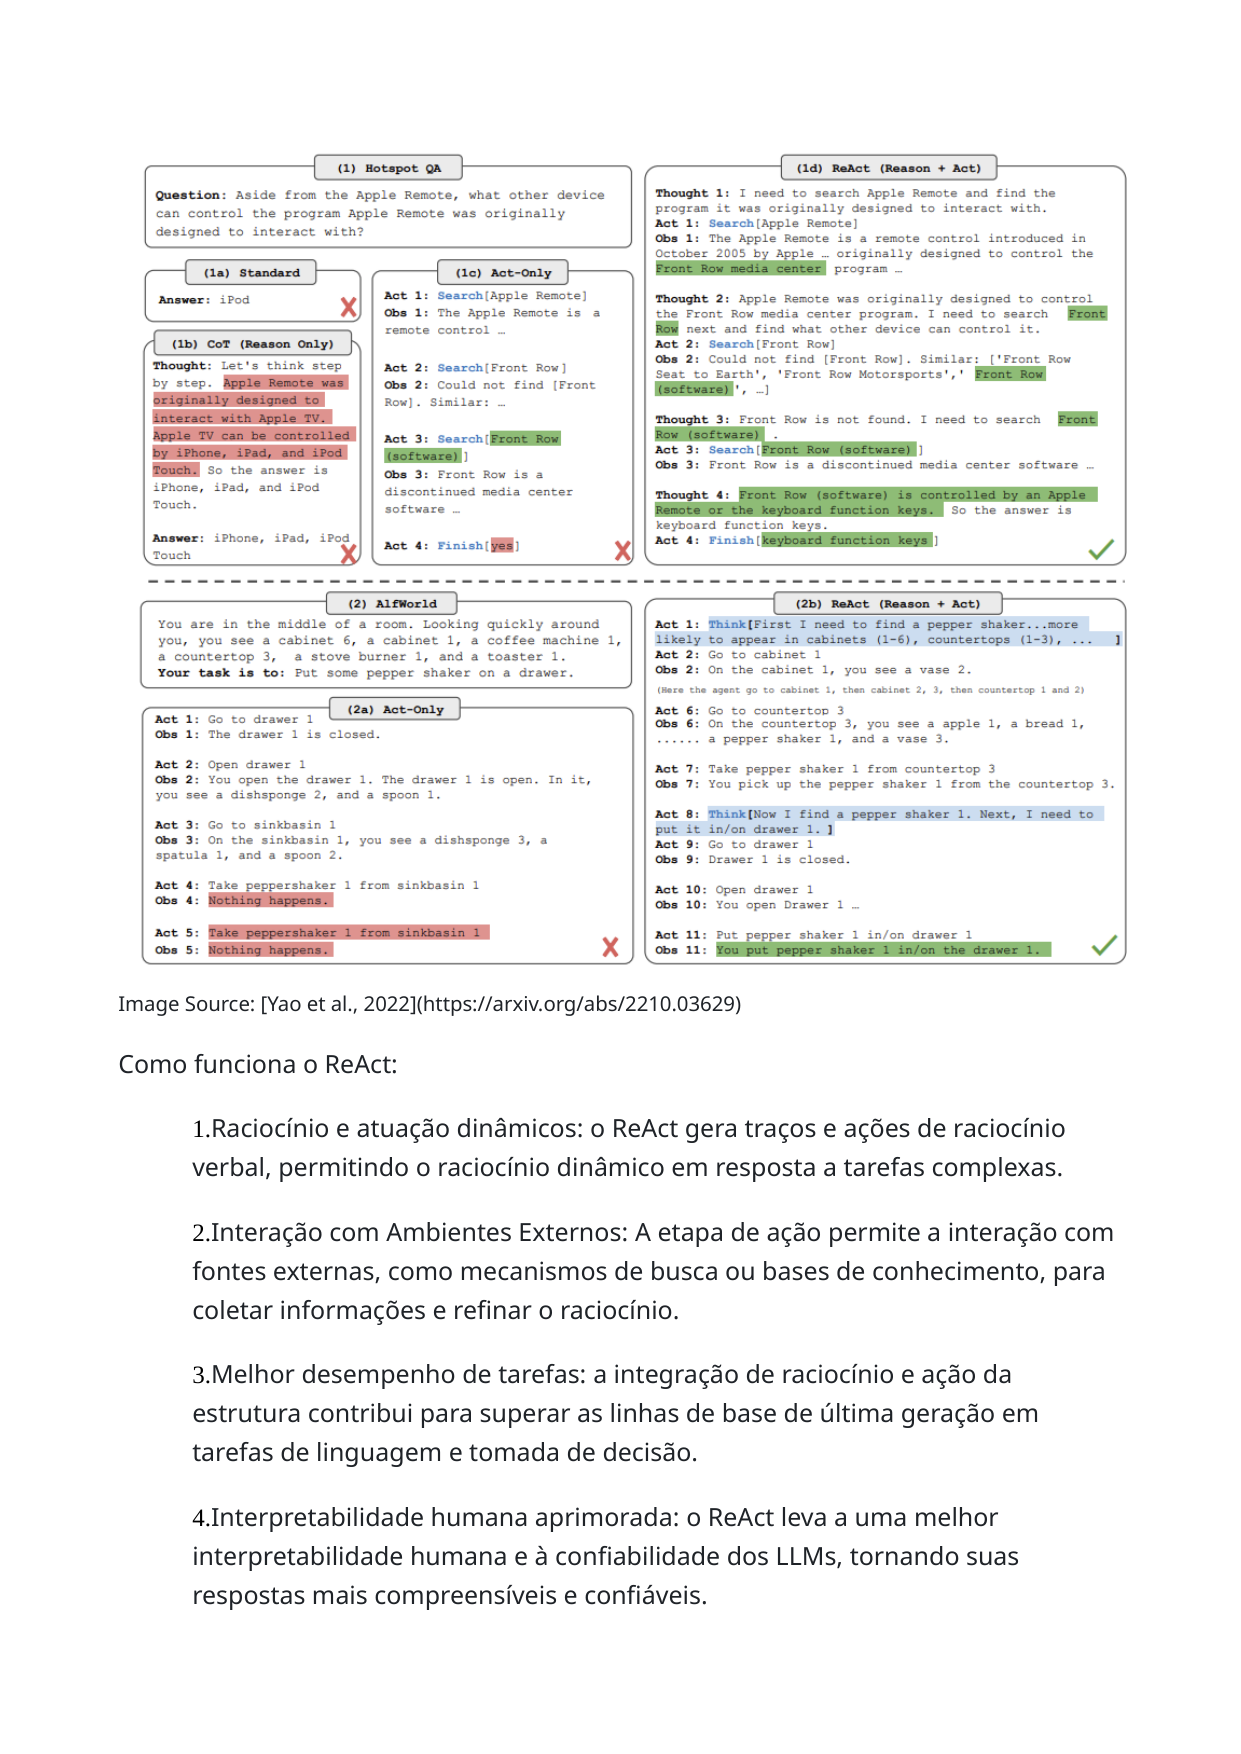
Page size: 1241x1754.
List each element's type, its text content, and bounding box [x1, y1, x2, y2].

text Como funciona o ReAct: [118, 1047, 1122, 1081]
list Raciocínio e atuação dinâmicos: o ReAct gera traços e ações de raciocínio verbal, permitindo o raciocínio dinâmico em resposta a tarefas complexas. [118, 1111, 1122, 1184]
list Interação com Ambientes Externos: A etapa de ação permite a interação com fontes externas, como mecanismos de busca ou bases de conhecimento, para coletar informações e refinar o raciocínio. [118, 1214, 1122, 1327]
text Image Source: [Yao et al., 2022](https://arxiv.org/abs/2210.03629) [118, 986, 1122, 1018]
list Melhor desempenho de tarefas: a integração de raciocínio e ação da estrutura contribui para superar as linhas de base de última geração em tarefas de linguagem e tomada de decisão. [118, 1357, 1122, 1469]
list Interpretabilidade humana aprimorada: o ReAct leva a uma melhor interpretabilidade humana e à confiabilidade dos LLMs, tornando suas respostas mais compreensíveis e confiáveis. [118, 1499, 1122, 1612]
picture [118, 118, 1141, 986]
